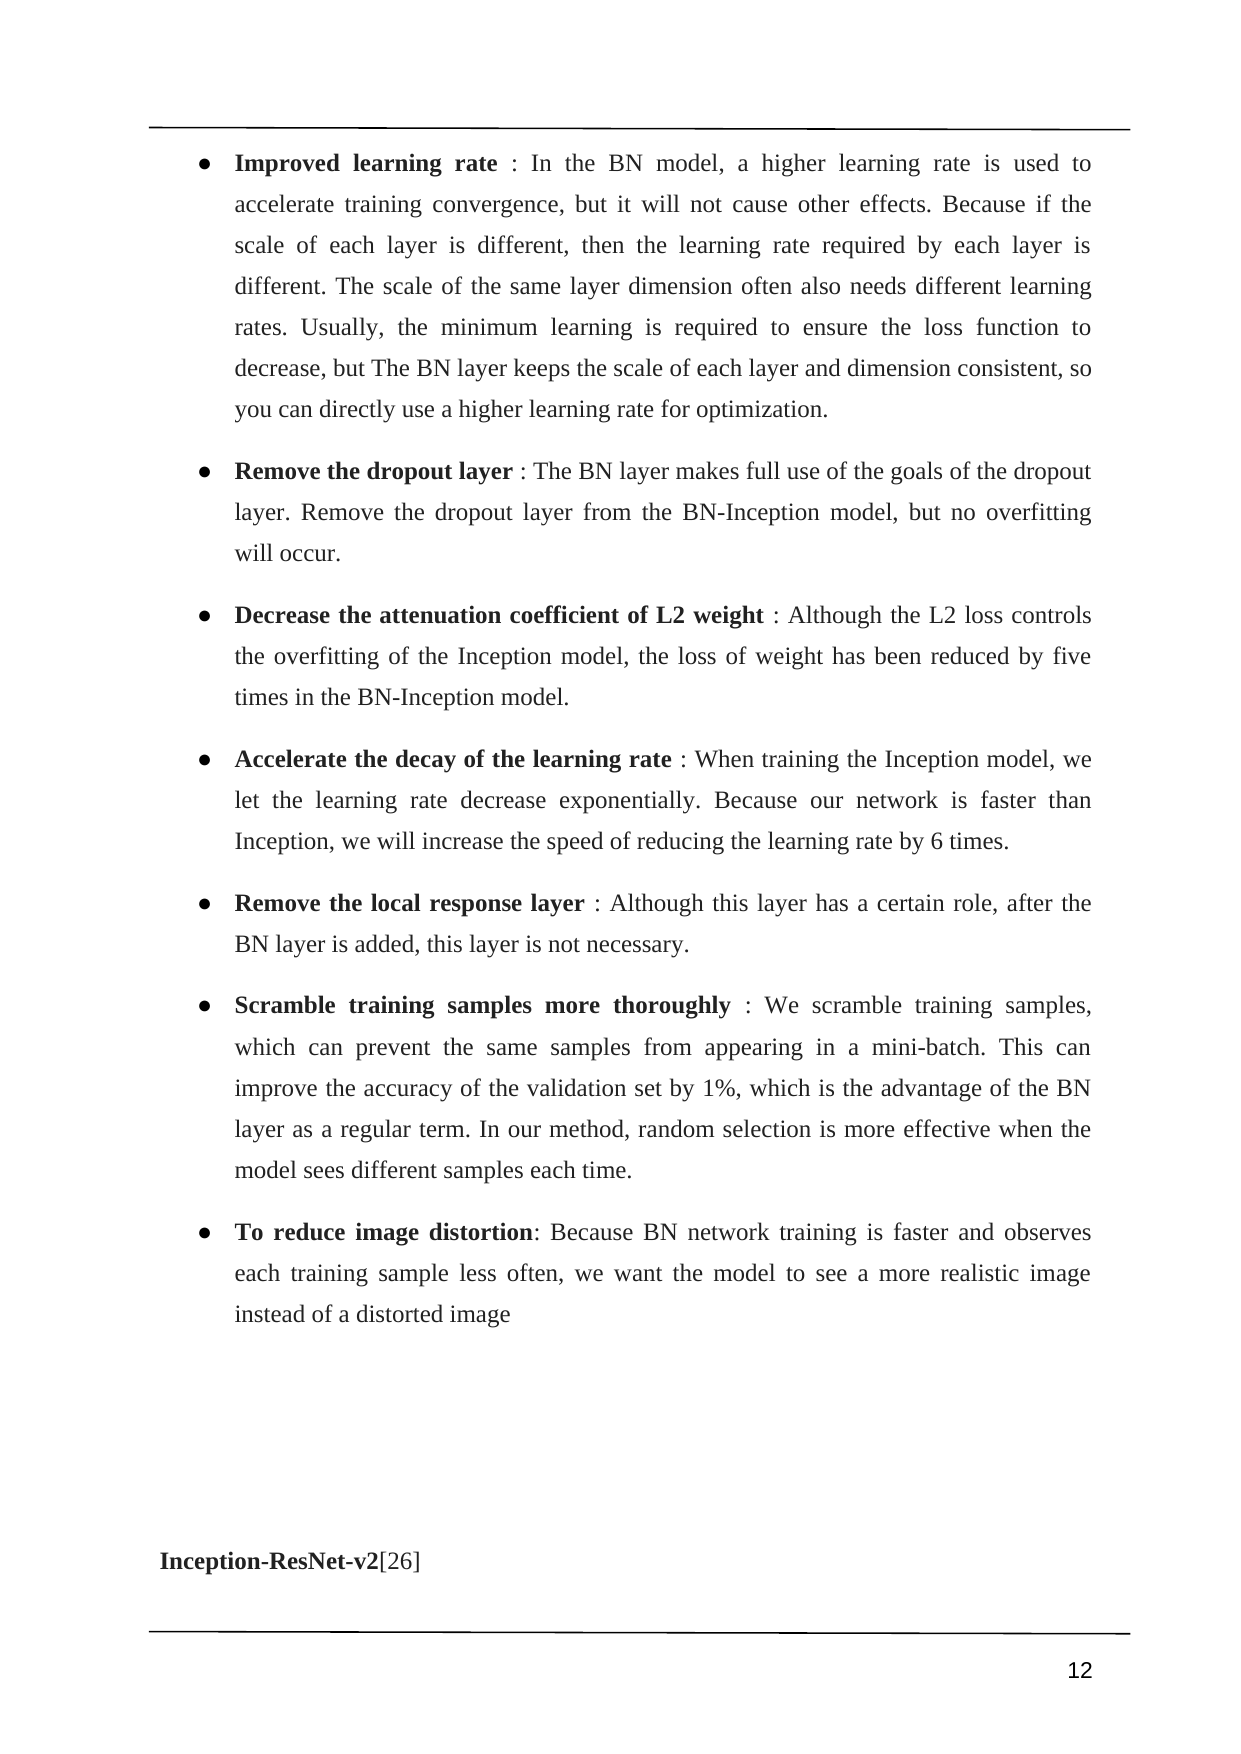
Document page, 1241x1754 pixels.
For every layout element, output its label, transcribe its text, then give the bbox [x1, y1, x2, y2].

list Scramble training samples more thoroughly : We scramble training samples, which can prevent the same samples from appearing in a mini-batch. This can improve the accuracy of the validation set by 1%, which is the advantage of the BN layer as a regular term. In our method, random selection is more effective when the model sees different samples each time. [197, 991, 1092, 1183]
list Improved learning rate : In the BN model, a higher learning rate is used to accelerate training convergence, but it will not cause other effects. Because if the scale of each layer is different, then the learning rate required by each layer is different. The scale of the same layer dimension often also needs different learning rates. Usually, the minimum learning is required to ensure the loss function to decrease, but The BN layer keeps the scale of each layer and dimension consistent, so you can directly use a higher learning rate for optimization. [197, 148, 1092, 423]
list Remove the local response layer : Although this layer has a certain role, after the BN layer is added, this layer is not necessary. [197, 888, 1092, 957]
list To reduce image distortion: Because BN network training is faster and observes each training sample less often, we want the model to see a more realistic image instead of a distorted image [197, 1217, 1092, 1327]
list Accelerate the decay of the learning rate : When training the Inception model, we let the learning rate decrease exponentially. Because our network is faster than Inception, we will increase the speed of reducing the learning rate by 6 times. [197, 744, 1092, 854]
list Decrease the attenuation coefficient of L2 weight : Although the L2 loss controls the overfitting of the Inception model, the loss of weight has been reduced by five times in the BN-Inception model. [197, 600, 1092, 711]
text Inception-ResNet-v2[26] [159, 1546, 1092, 1575]
list Remove the dropout layer : The BN layer makes full use of the goals of the dropout layer. Remove the dropout layer from the BN-Inception model, but no overfitting will occur. [197, 456, 1092, 567]
